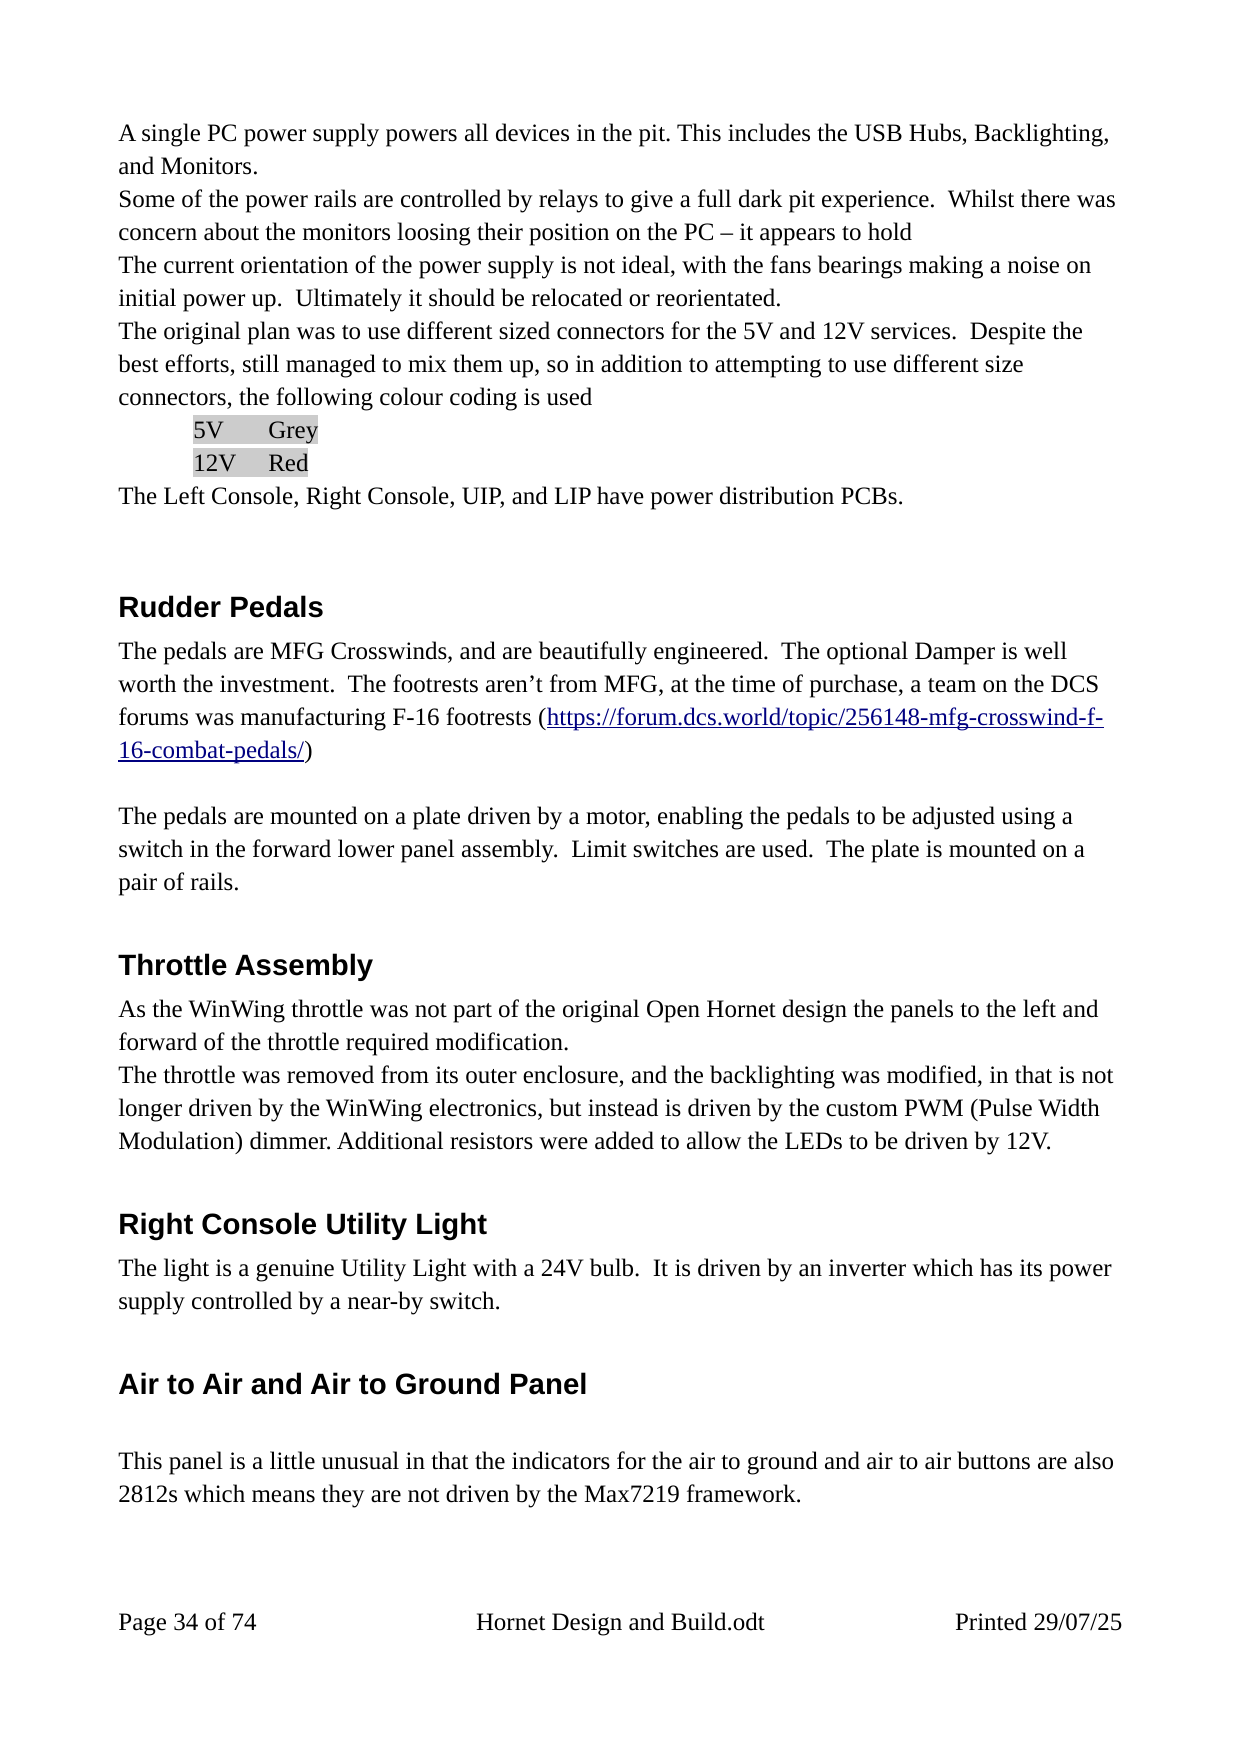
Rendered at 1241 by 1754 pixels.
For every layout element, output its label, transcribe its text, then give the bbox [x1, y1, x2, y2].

text A single PC power supply powers all devices in the pit. This includes the USB Hubs, Backlighting, and Monitors. [118, 118, 1122, 180]
text The pedals are mounted on a plate driven by a motor, enabling the pedals to be adjusted using a switch in the forward lower panel assembly. Limit switches are used. The plate is mounted on a pair of rails. [118, 801, 1122, 896]
text The original plan was to use different sized connectors for the 5V and 12V services. Despite the best efforts, still managed to mix them up, so in addition to attempting to use different size connectors, the following colour coding is used [118, 316, 1122, 411]
text The throttle was removed from its outer enclosure, and the backlighting was modified, in that is not longer driven by the WinWing electronics, but instead is driven by the custom PWM (Pulse Width Modulation) dimmer. Additional resistors were added to allow the LEDs to be driven by 12V. [118, 1060, 1122, 1155]
text The pedals are MFG Crosswinds, and are beautifully engineered. The optional Damper is well worth the investment. The footrests aren’t from MFG, at the time of purchase, a team on the DCS forums was manufacturing F-16 footrests (https://forum.dcs.world/topic/256148-mfg-crosswind-f-16-combat-pedals/) [118, 636, 1122, 764]
text The light is a genuine Utility Light with a 24V bulb. It is driven by an inverter which has its power supply controlled by a near-by switch. [118, 1253, 1122, 1315]
subtitle Rudder Pedals [118, 590, 1122, 623]
text The current orientation of the power supply is not ideal, with the fans bearings making a noise on initial power up. Ultimately it should be relocated or reorientated. [118, 250, 1122, 312]
text The Left Console, Right Console, UIP, and LIP have power distribution PCBs. [118, 481, 1122, 510]
text 5V Grey [118, 415, 1122, 444]
text 12V Red [118, 448, 1122, 477]
subtitle Air to Air and Air to Ground Panel [118, 1367, 1122, 1400]
text This panel is a little unusual in that the indicators for the air to ground and air to air buttons are also 2812s which means they are not driven by the Max7219 framework. [118, 1446, 1122, 1508]
subtitle Throttle Assembly [118, 948, 1122, 982]
subtitle Right Console Utility Light [118, 1207, 1122, 1241]
text Some of the power rails are controlled by relays to give a full dark pit experience. Whilst there was concern about the monitors loosing their position on the PC – it appears to hold [118, 184, 1122, 246]
text As the WinWing throttle was not part of the original Open Hornet design the panels to the left and forward of the throttle required modification. [118, 994, 1122, 1056]
